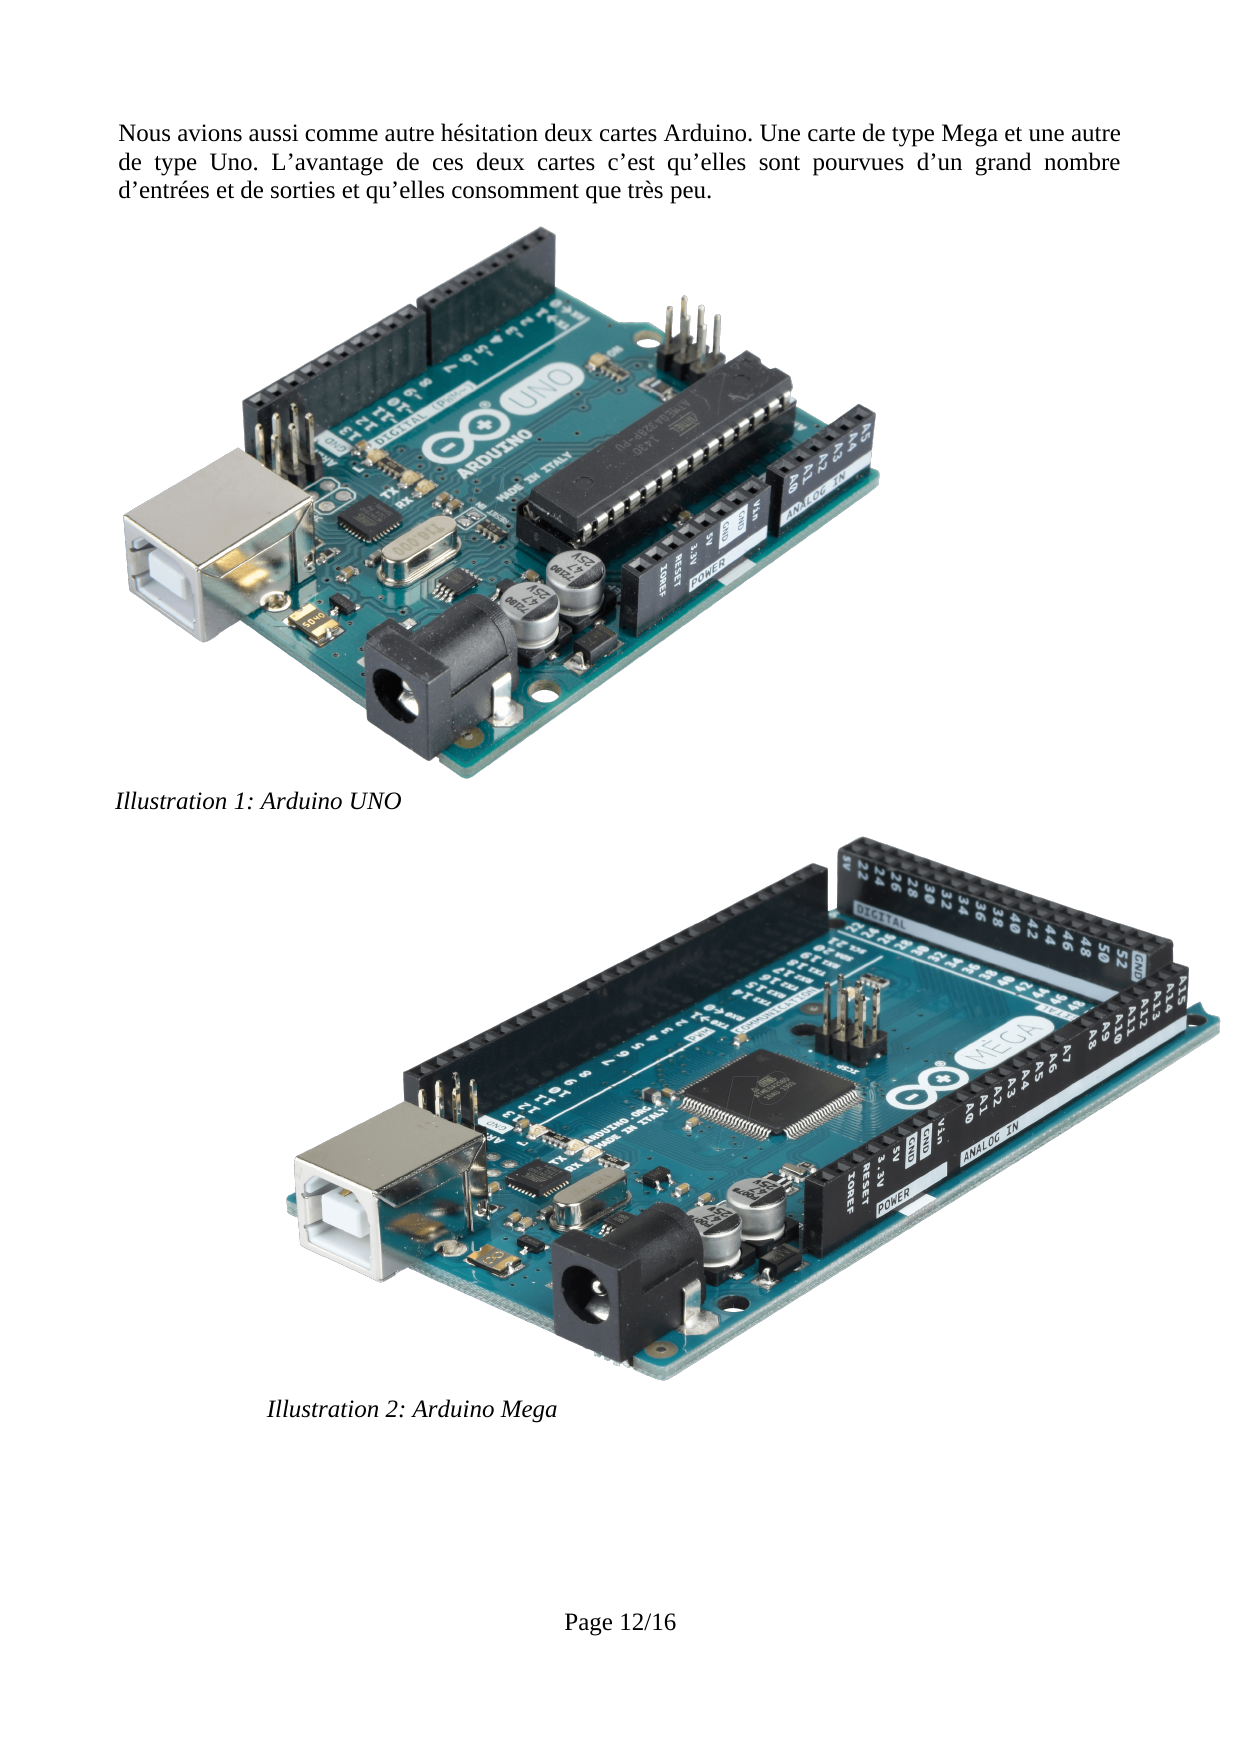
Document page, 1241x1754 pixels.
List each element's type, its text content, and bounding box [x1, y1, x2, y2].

text Illustration 2: Arduino Mega [267, 1389, 1240, 1423]
text Illustration 1: Arduino UNO [115, 781, 884, 814]
picture [114, 221, 884, 781]
text Nous avions aussi comme autre hésitation deux cartes Arduino. Une carte de type Mega et une autre de type Uno. L’avantage de ces deux cartes c’est qu’elles sont pourvues d’un grand nombre d’entrées et de sorties et qu’elles consomment que très peu. [118, 118, 1122, 204]
picture [266, 831, 1240, 1389]
